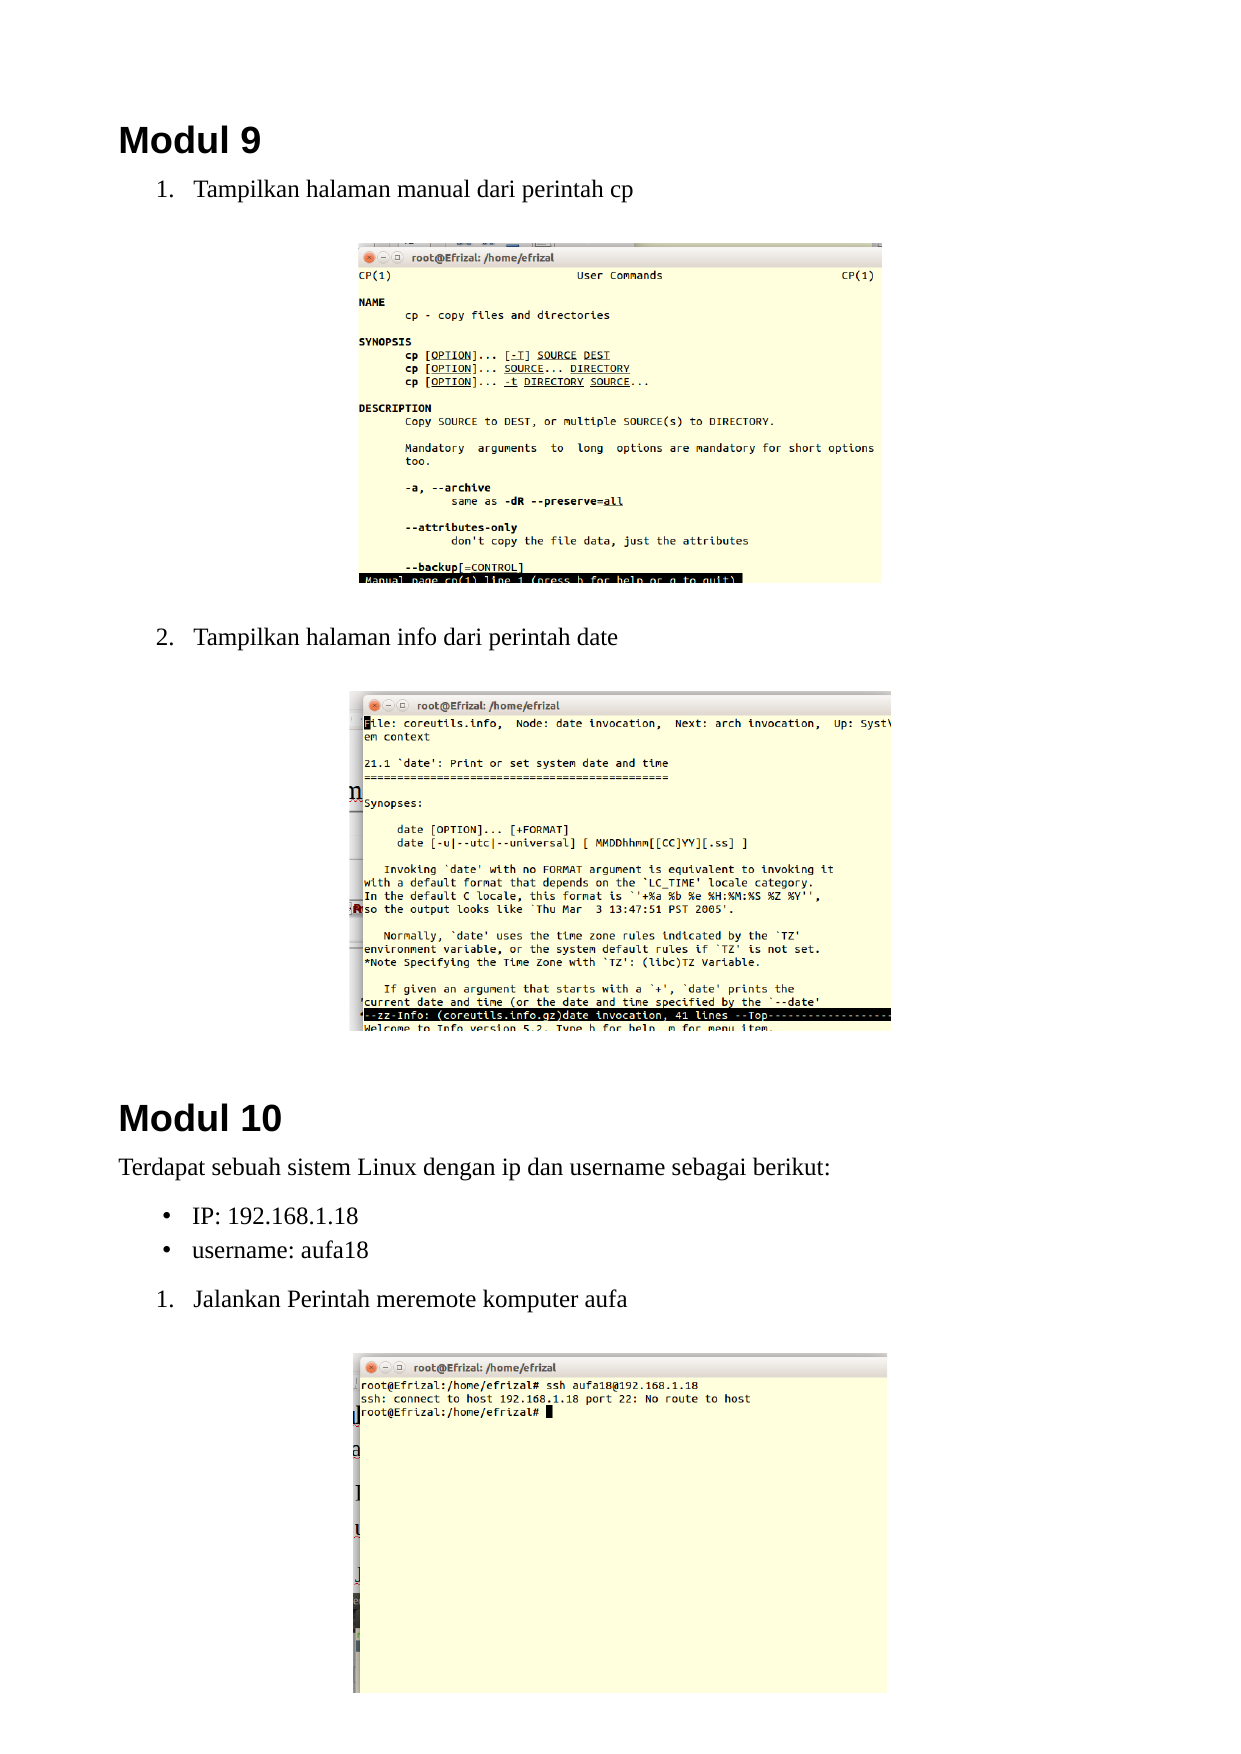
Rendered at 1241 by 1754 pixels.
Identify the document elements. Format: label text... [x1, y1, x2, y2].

list Tampilkan halaman info dari perintah date [156, 622, 1122, 651]
text Terdapat sebuah sistem Linux dengan ip dan username sebagai berikut: [118, 1152, 1122, 1181]
list username: aufa18 [162, 1235, 1122, 1264]
picture [353, 1353, 888, 1693]
list Tampilkan halaman manual dari perintah cp [156, 174, 1122, 203]
picture [349, 691, 891, 1031]
subtitle Modul 9 [118, 118, 1122, 162]
picture [358, 243, 882, 583]
list IP: 192.168.1.18 [162, 1201, 1122, 1230]
subtitle Modul 10 [118, 1096, 1122, 1139]
list Jalankan Perintah meremote komputer aufa [156, 1284, 1122, 1313]
